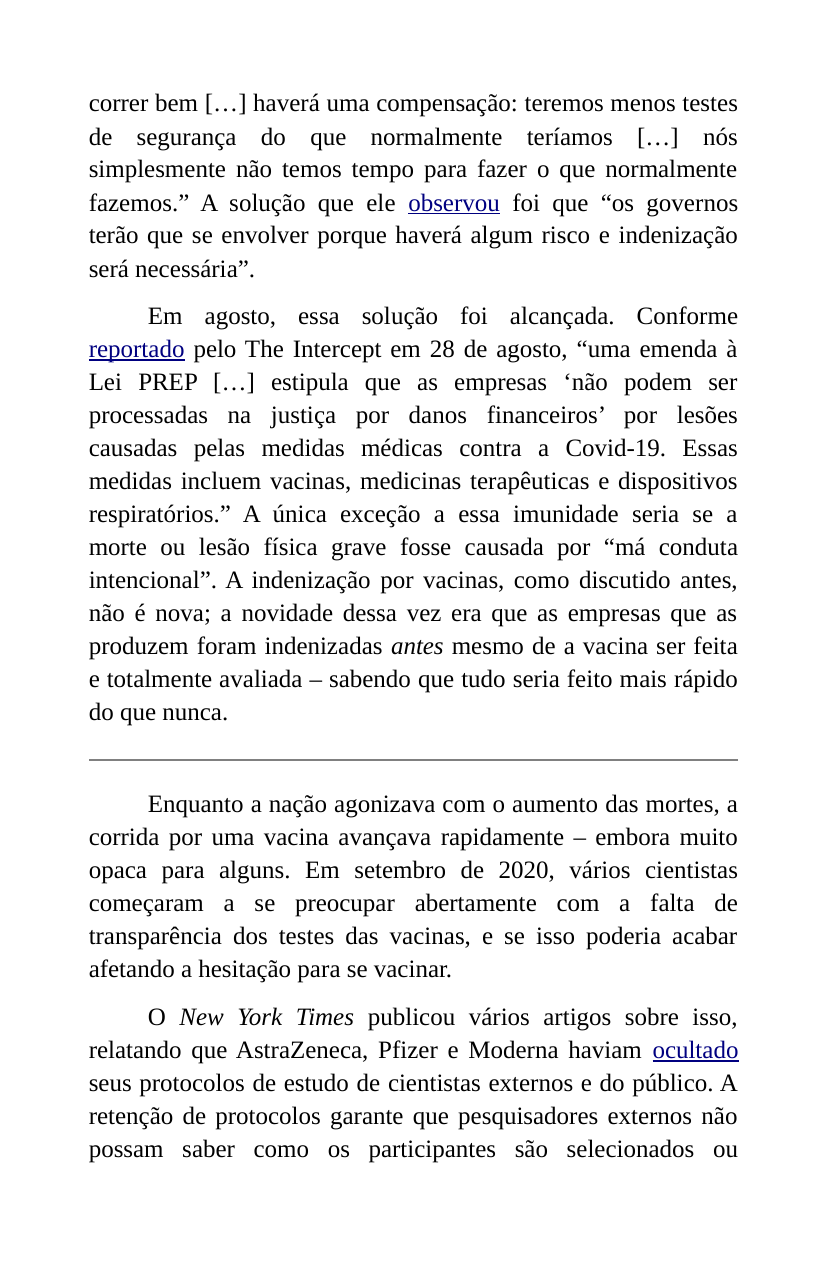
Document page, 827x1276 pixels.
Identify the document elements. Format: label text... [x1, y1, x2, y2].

text Em agosto, essa solução foi alcançada. Conforme reportado pelo The Intercept em 28 de agosto, “uma emenda à Lei PREP […] estipula que as empresas ‘não podem ser processadas na justiça por danos financeiros’ por lesões causadas pelas medidas médicas contra a Covid-19. Essas medidas incluem vacinas, medicinas terapêuticas e dispositivos respiratórios.” A única exceção a essa imunidade seria se a morte ou lesão física grave fosse causada por “má conduta intencional”. A indenização por vacinas, como discutido antes, não é nova; a novidade dessa vez era que as empresas que as produzem foram indenizadas antes mesmo de a vacina ser feita e totalmente avaliada – sabendo que tudo seria feito mais rápido do que nunca. [88, 301, 738, 726]
text Enquanto a nação agonizava com o aumento das mortes, a corrida por uma vacina avançava rapidamente – embora muito opaca para alguns. Em setembro de 2020, vários cientistas começaram a se preocupar abertamente com a falta de transparência dos testes das vacinas, e se isso poderia acabar afetando a hesitação para se vacinar. [88, 789, 738, 983]
text correr bem […] haverá uma compensação: teremos menos testes de segurança do que normalmente teríamos […] nós simplesmente não temos tempo para fazer o que normalmente fazemos.” A solução que ele observou foi que “os governos terão que se envolver porque haverá algum risco e indenização será necessária”. [88, 88, 738, 282]
text O New York Times publicou vários artigos sobre isso, relatando que AstraZeneca, Pfizer e Moderna haviam ocultado seus protocolos de estudo de cientistas externos e do público. A retenção de protocolos garante que pesquisadores externos não possam saber como os participantes são selecionados ou [88, 1002, 738, 1163]
